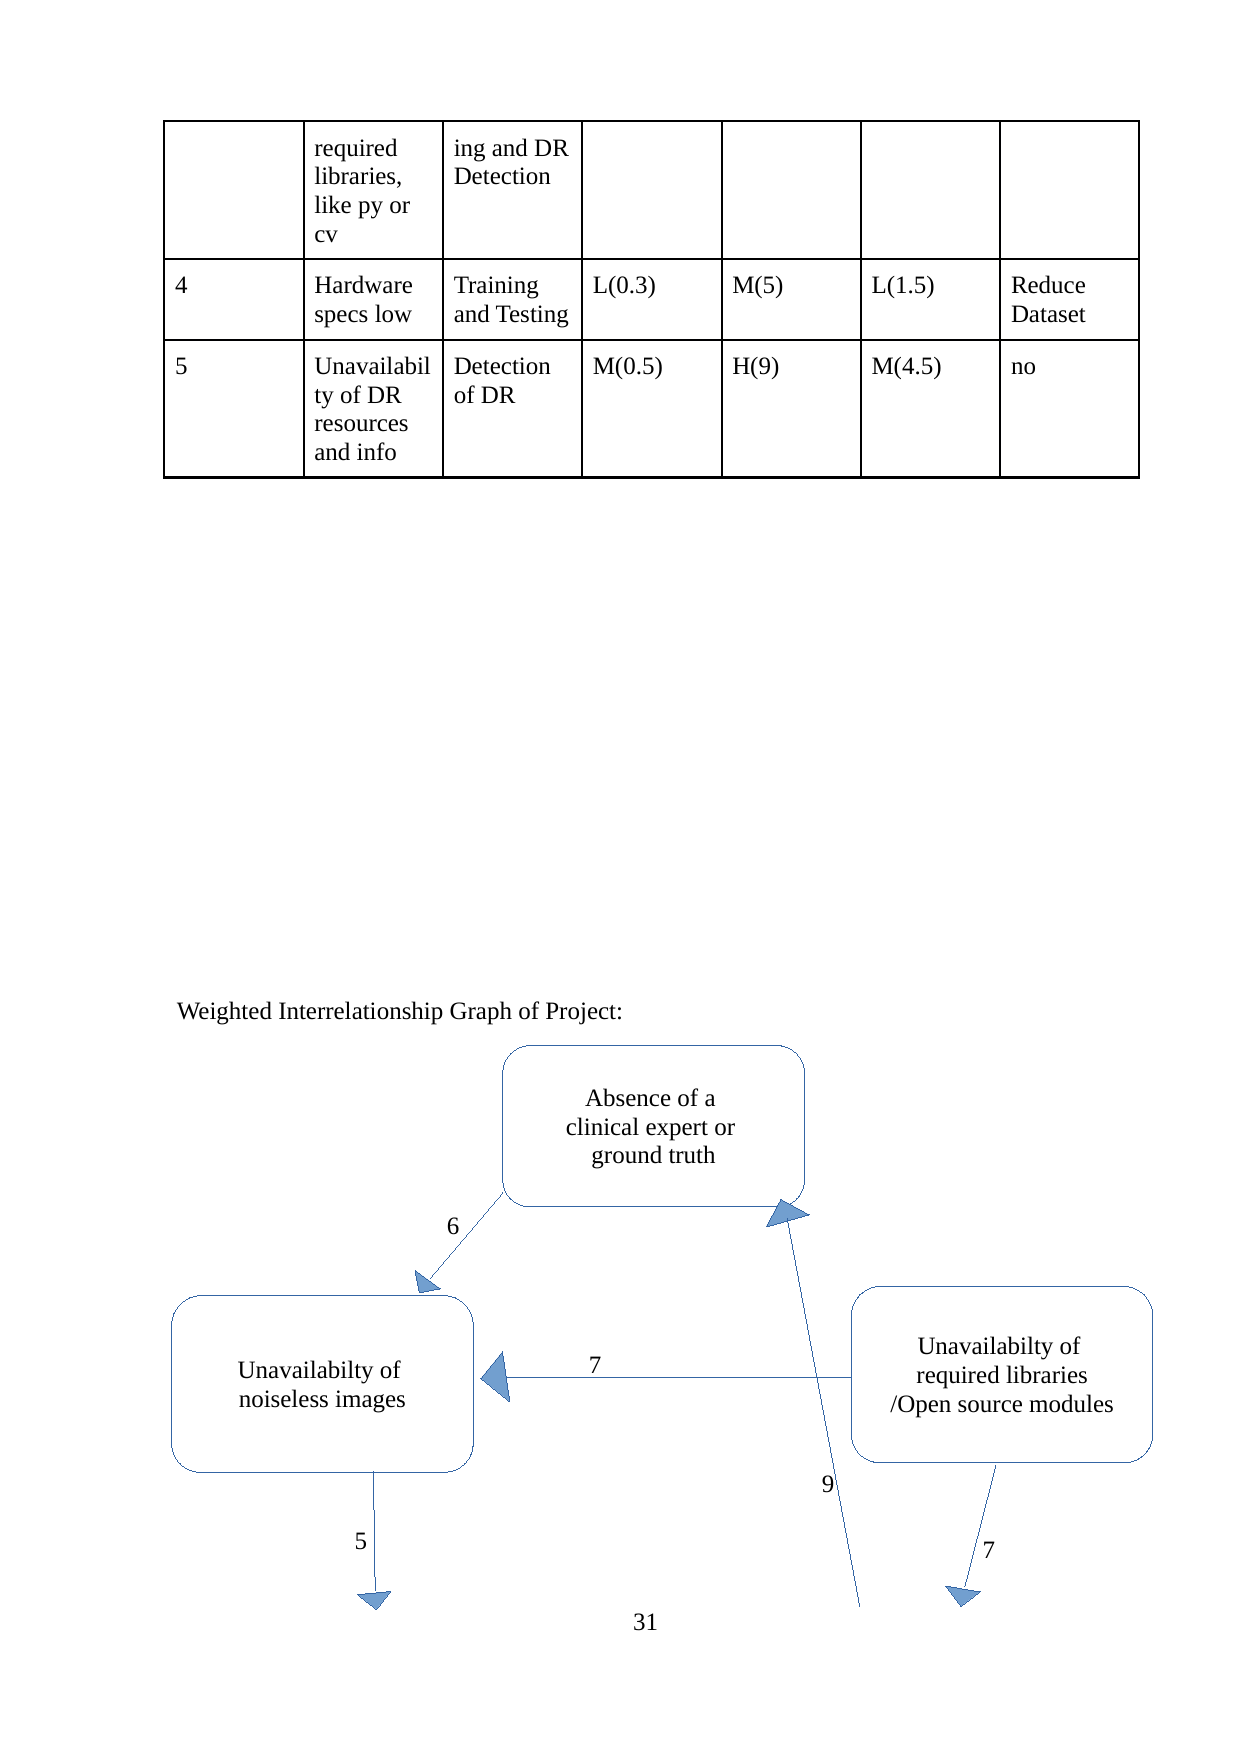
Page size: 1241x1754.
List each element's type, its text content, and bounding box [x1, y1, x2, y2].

table_cell Unavailabilty of DR resources and info [305, 341, 442, 476]
table_cell Reduce Dataset [1001, 260, 1138, 338]
table_cell [1001, 122, 1138, 258]
table_cell Hardware specs low [305, 260, 442, 338]
table_cell ing and DR Detection [444, 122, 581, 258]
table_cell M(0.5) [583, 341, 721, 476]
table_cell Training and Testing [444, 260, 581, 338]
text Weighted Interrelationship Graph of Project: [177, 996, 1122, 1025]
table_cell 5 [165, 341, 303, 476]
table_cell M(4.5) [862, 341, 999, 476]
table_cell no [1001, 341, 1138, 476]
table_cell [165, 122, 303, 258]
table_cell Detection of DR [444, 341, 581, 476]
table_cell 4 [165, 260, 303, 338]
table_cell [723, 122, 860, 258]
table_cell H(9) [723, 341, 860, 476]
table_cell L(1.5) [862, 260, 999, 338]
table_cell [862, 122, 999, 258]
table_cell required libraries, like py or cv [305, 122, 442, 258]
table_cell L(0.3) [583, 260, 721, 338]
table_cell [583, 122, 721, 258]
table_cell M(5) [723, 260, 860, 338]
